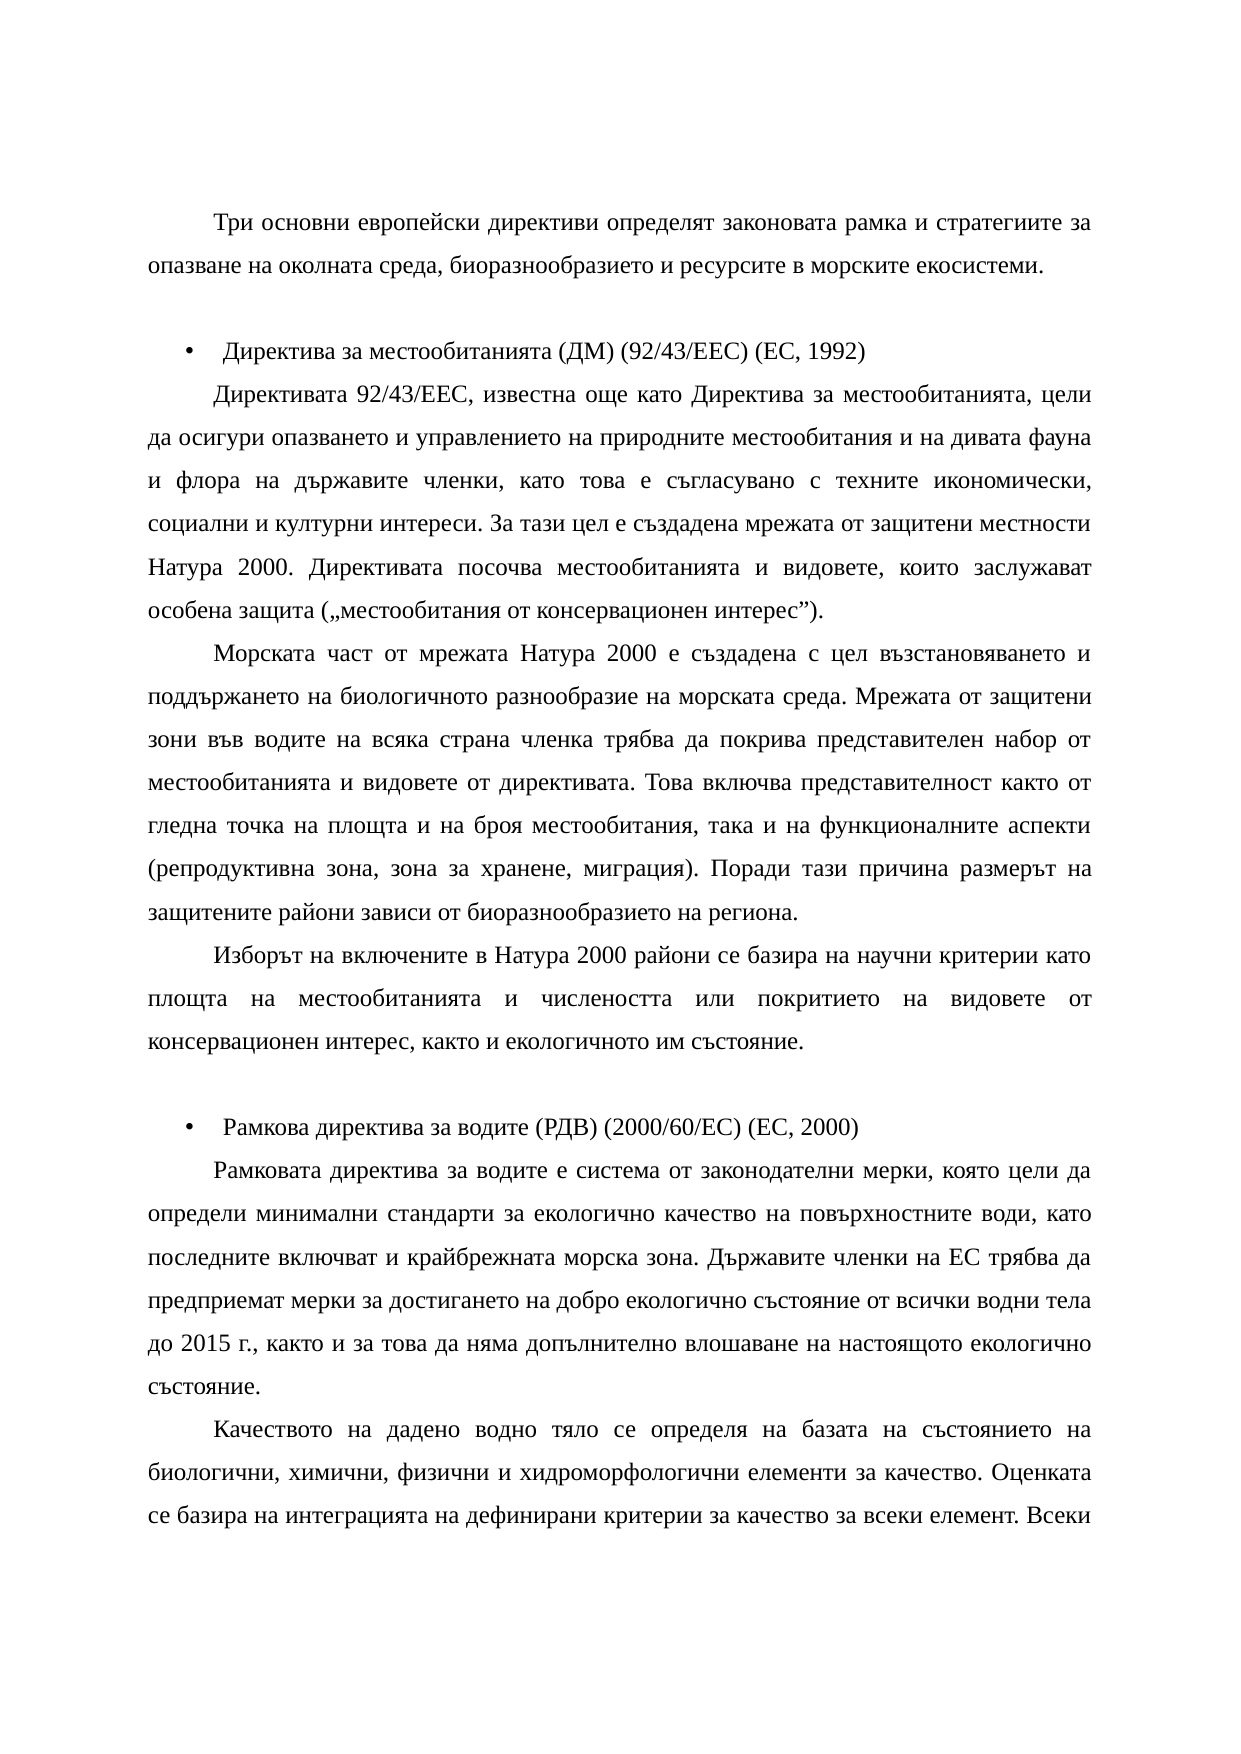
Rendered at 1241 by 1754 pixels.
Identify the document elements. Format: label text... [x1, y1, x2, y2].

text Три основни европейски директиви определят законовата рамка и стратегиите за опазване на околната среда, биоразнообразието и ресурсите в морските екосистеми. [148, 207, 1093, 278]
text Директивата 92/43/EEC, известна още като Директива за местообитанията, цели да осигури опазването и управлението на природните местообитания и на дивата фауна и флора на държавите членки, като това е съгласувано с техните икономически, социални и културни интереси. За тази цел е създадена мрежата от защитени местности Натура 2000. Директивата посочва местообитанията и видовете, които заслужават особена защита („местообитания от консервационен интерес”). [148, 379, 1093, 623]
text Морската част от мрежата Натура 2000 е създадена с цел възстановяването и поддържането на биологичното разнообразие на морската среда. Мрежата от защитени зони във водите на всяка страна членка трябва да покрива представителен набор от местообитанията и видовете от директивата. Това включва представителност както от гледна точка на площта и на броя местообитания, така и на функционалните аспекти (репродуктивна зона, зона за хранене, миграция). Поради тази причина размерът на защитените райони зависи от биоразнообразието на региона. [148, 638, 1093, 925]
text Качеството на дадено водно тяло се определя на базата на състоянието на биологични, химични, физични и хидроморфологични елементи за качество. Оценката се базира на интеграцията на дефинирани критерии за качество за всеки елемент. Всеки [148, 1414, 1093, 1529]
text Изборът на включените в Натура 2000 райони се базира на научни критерии като площта на местообитанията и числеността или покритието на видовете от консервационен интерес, както и екологичното им състояние. [148, 940, 1093, 1055]
text Рамковата директива за водите е система от законодателни мерки, която цели да определи минимални стандарти за екологично качество на повърхностните води, като последните включват и крайбрежната морска зона. Държавите членки на ЕС трябва да предприемат мерки за достигането на добро екологично състояние от всички водни тела до 2015 г., както и за това да няма допълнително влошаване на настоящото екологично състояние. [148, 1155, 1093, 1400]
list Рамкова директива за водите (РДВ) (2000/60/EC) (EC, 2000) [185, 1112, 1093, 1141]
list Директива за местообитанията (ДМ) (92/43/EEC) (EC, 1992) [185, 336, 1093, 365]
